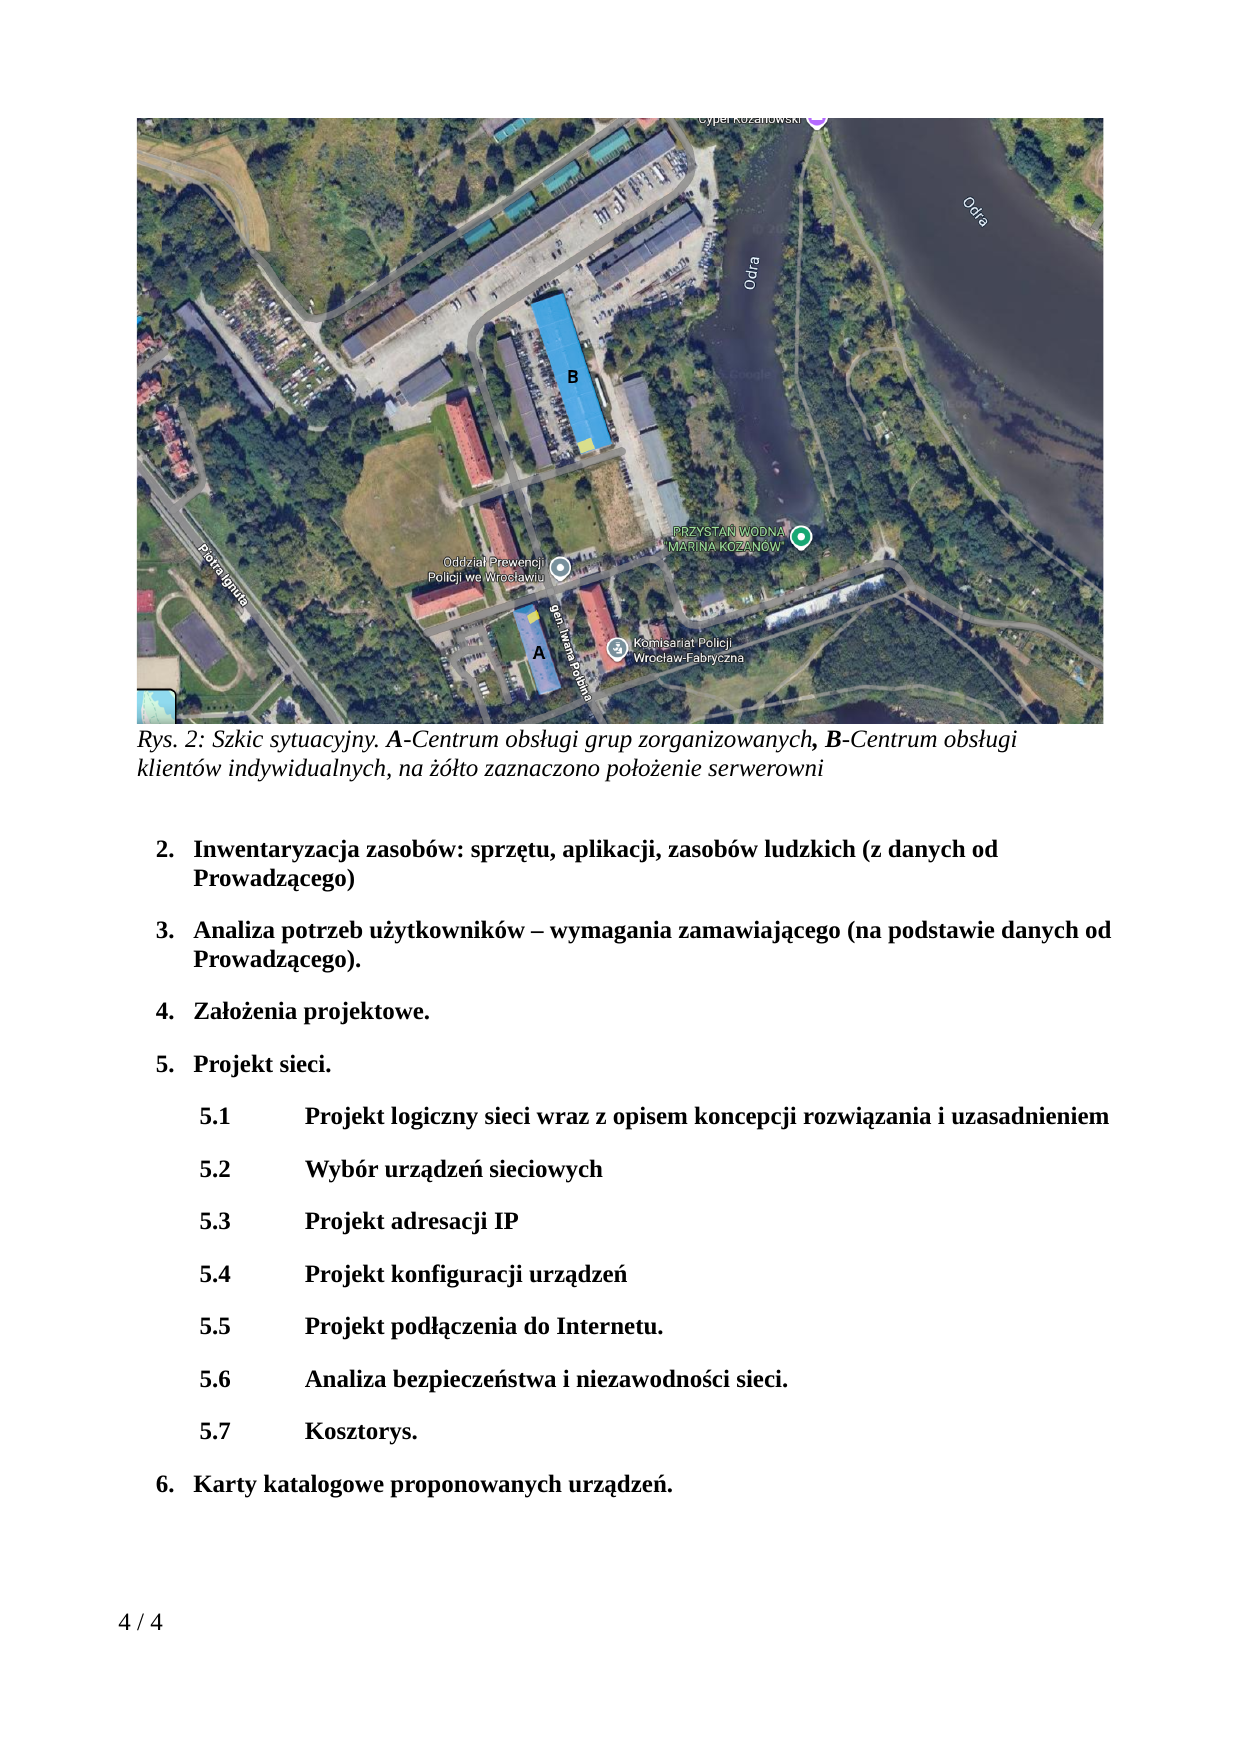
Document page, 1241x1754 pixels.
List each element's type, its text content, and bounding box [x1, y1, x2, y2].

list Karty katalogowe proponowanych urządzeń. [156, 1469, 1122, 1498]
list Projekt konfiguracji urządzeń [193, 1259, 1122, 1288]
list Wybór urządzeń sieciowych [193, 1154, 1122, 1183]
list Kosztorys. [193, 1416, 1122, 1445]
list Analiza potrzeb użytkowników – wymagania zamawiającego (na podstawie danych od Prowadzącego). [156, 915, 1122, 973]
list Projekt podłączenia do Internetu. [193, 1311, 1122, 1340]
picture [136, 118, 1104, 724]
list Rys. 2: Szkic sytuacyjny. A-Centrum obsługi grup zorganizowanych, B-Centrum obsługi klientów indywidualnych, na żółto zaznaczono położenie serwerowni [137, 724, 1103, 781]
list Założenia projektowe. [156, 996, 1122, 1025]
list Inwentaryzacja zasobów: sprzętu, aplikacji, zasobów ludzkich (z danych od Prowadzącego) [156, 834, 1122, 891]
list Analiza bezpieczeństwa i niezawodności sieci. [193, 1364, 1122, 1393]
list Projekt sieci. [156, 1049, 1122, 1078]
list Projekt adresacji IP [193, 1206, 1122, 1235]
list Projekt logiczny sieci wraz z opisem koncepcji rozwiązania i uzasadnieniem [193, 1101, 1122, 1130]
